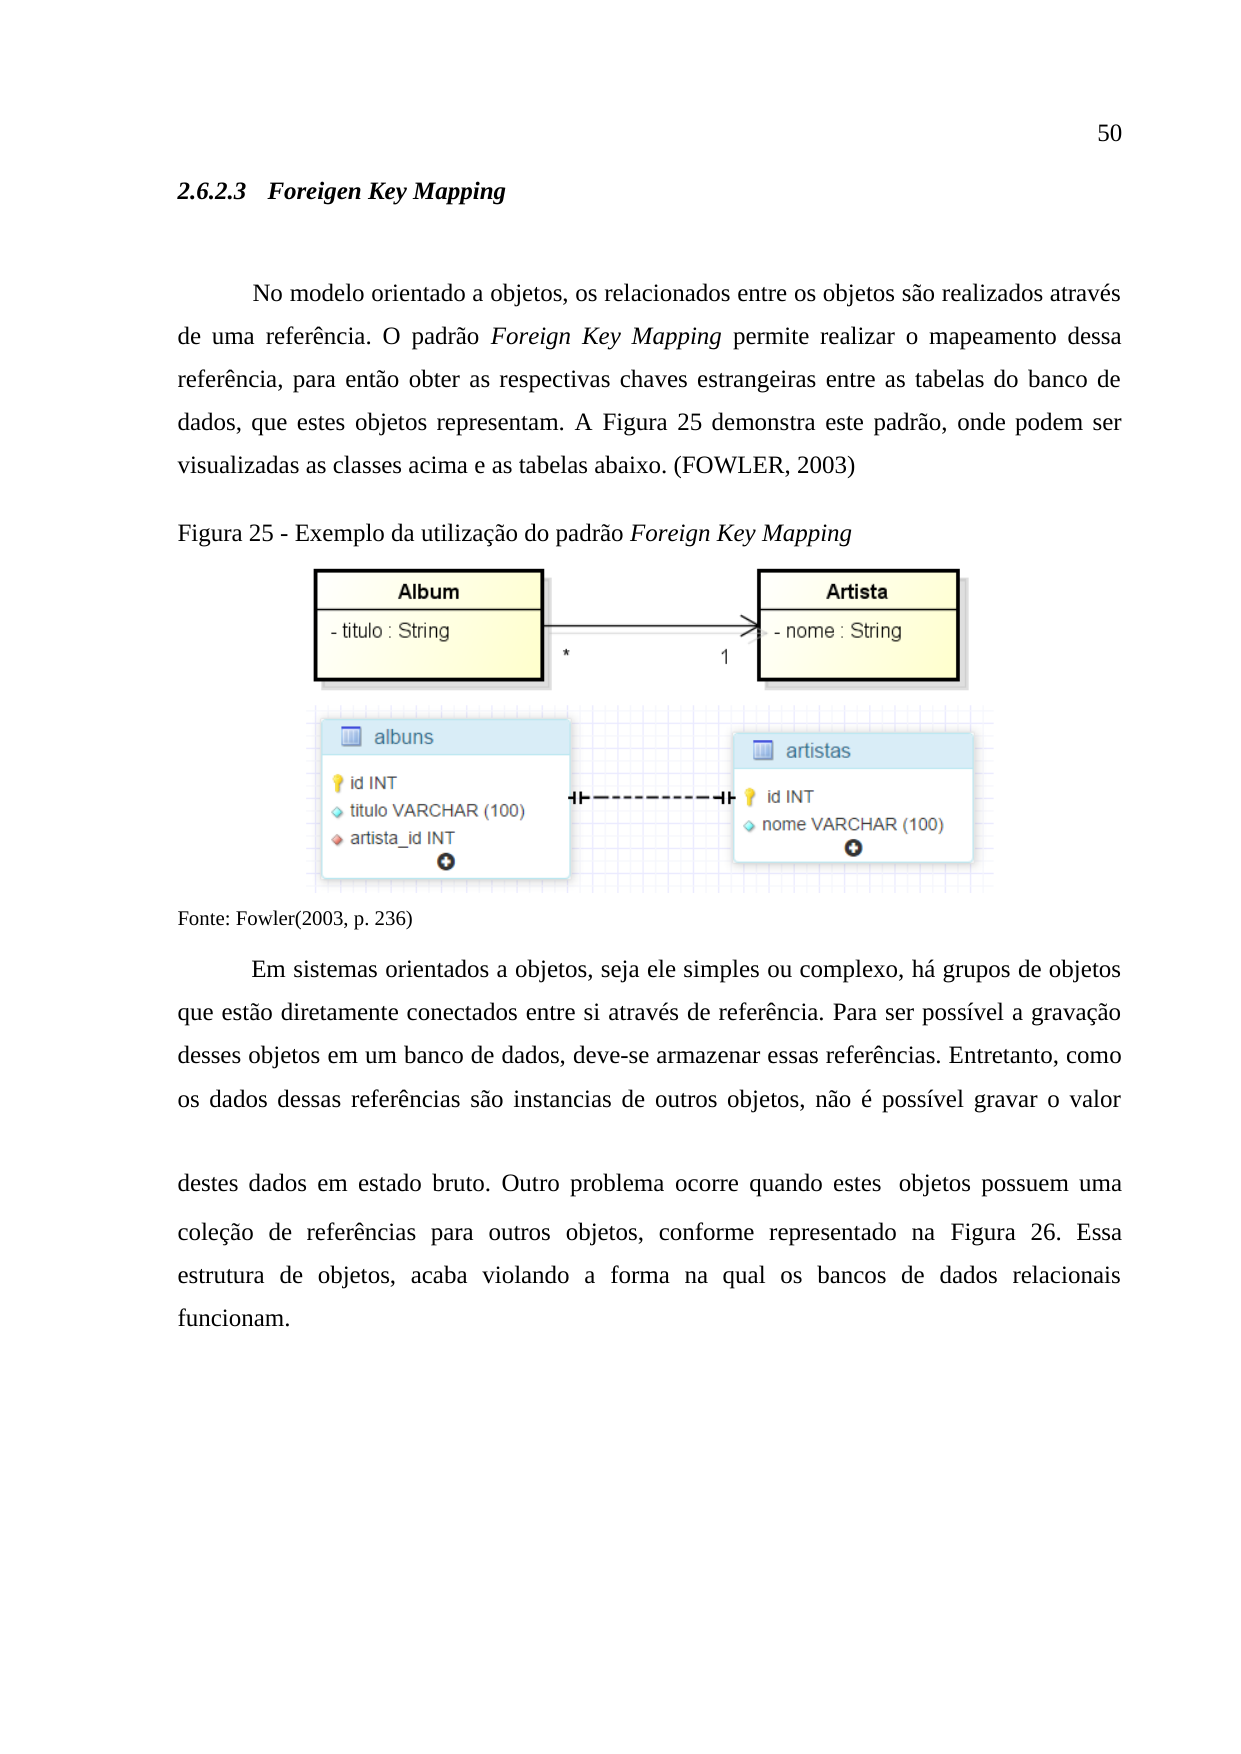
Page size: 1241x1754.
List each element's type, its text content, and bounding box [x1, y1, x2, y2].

text Em sistemas orientados a objetos, seja ele simples ou complexo, há grupos de objetos que estão diretamente conectados entre si através de referência. Para ser possível a gravação desses objetos em um banco de dados, deve-se armazenar essas referências. Entretanto, como os dados dessas referências são instancias de outros objetos, não é possível gravar o valor destes dados em estado bruto. Outro problema ocorre quando estes objetos possuem uma coleção de referências para outros objetos, conforme representado na Figura 26. Essa estrutura de objetos, acaba violando a forma na qual os bancos de dados relacionais funcionam. [177, 954, 1122, 1332]
picture [305, 559, 994, 893]
text Figura 25 - Exemplo da utilização do padrão Foreign Key Mapping [177, 518, 1122, 547]
text No modelo orientado a objetos, os relacionados entre os objetos são realizados através de uma referência. O padrão Foreign Key Mapping permite realizar o mapeamento dessa referência, para então obter as respectivas chaves estrangeiras entre as tabelas do banco de dados, que estes objetos representam. A Figura 25 demonstra este padrão, onde podem ser visualizadas as classes acima e as tabelas abaixo. (FOWLER, 2003) [177, 278, 1122, 479]
text Fonte: Fowler(2003, p. 236) [177, 906, 1122, 929]
list Foreigen Key Mapping [177, 176, 1122, 205]
